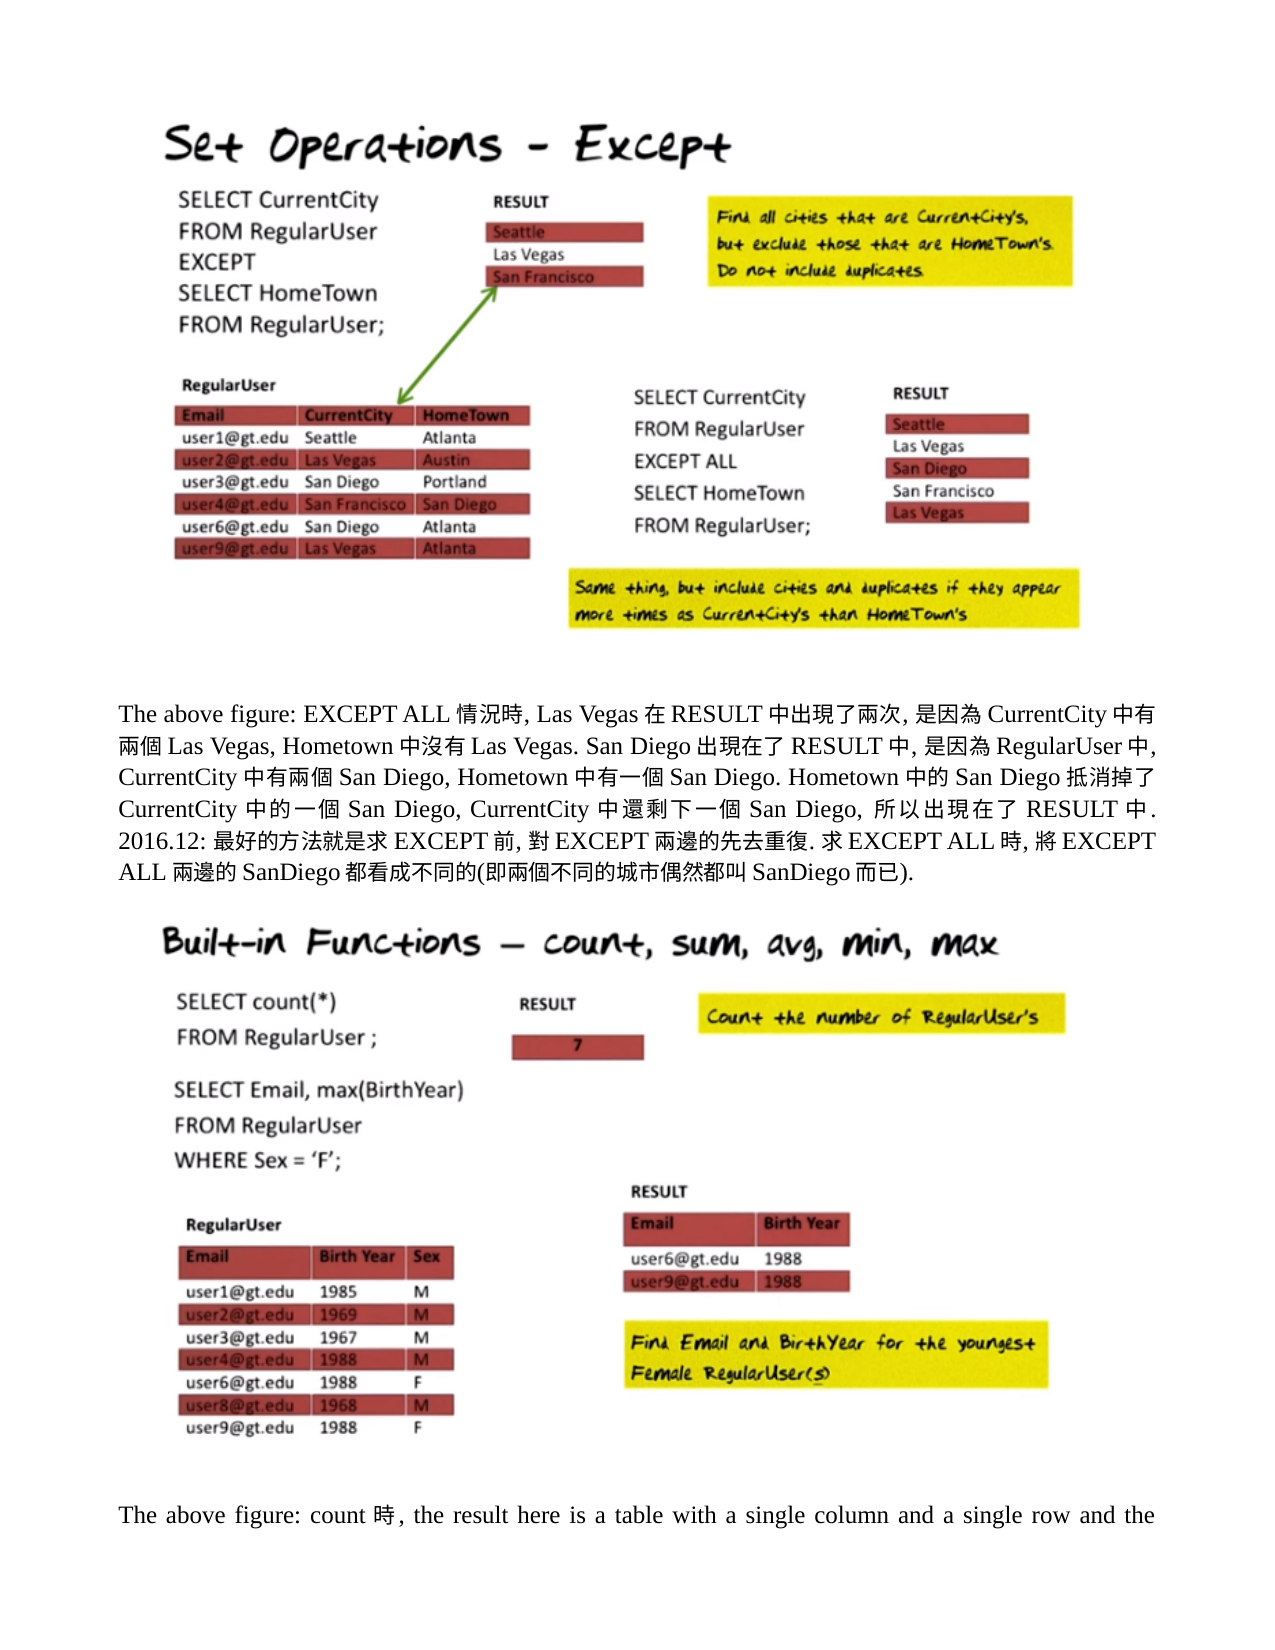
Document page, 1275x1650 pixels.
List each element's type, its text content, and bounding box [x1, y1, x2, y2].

text The above figure: count時, the result here is a table with a single column and a single row and the [118, 1498, 1157, 1530]
text The above figure: EXCEPT ALL情況時, Las Vegas在RESULT中出現了兩次, 是因為 CurrentCity中有兩個Las Vegas, Hometown中沒有Las Vegas. San Diego出現在了RESULT中, 是因為RegularUser中, CurrentCity中有兩個San Diego, Hometown中有一個San Diego. Hometown中的San Diego抵消掉了 CurrentCity中的一個San Diego, CurrentCity中還剩下一個San Diego, 所以出現在了RESULT中. 2016.12: 最好的方法就是求EXCEPT前, 對EXCEPT兩邊的先去重復. 求EXCEPT ALL時, 將EXCEPT ALL兩邊的SanDiego都看成不同的(即兩個不同的城市偶然都叫SanDiego而已). [118, 697, 1157, 887]
picture [118, 915, 1157, 1441]
picture [118, 118, 1157, 640]
